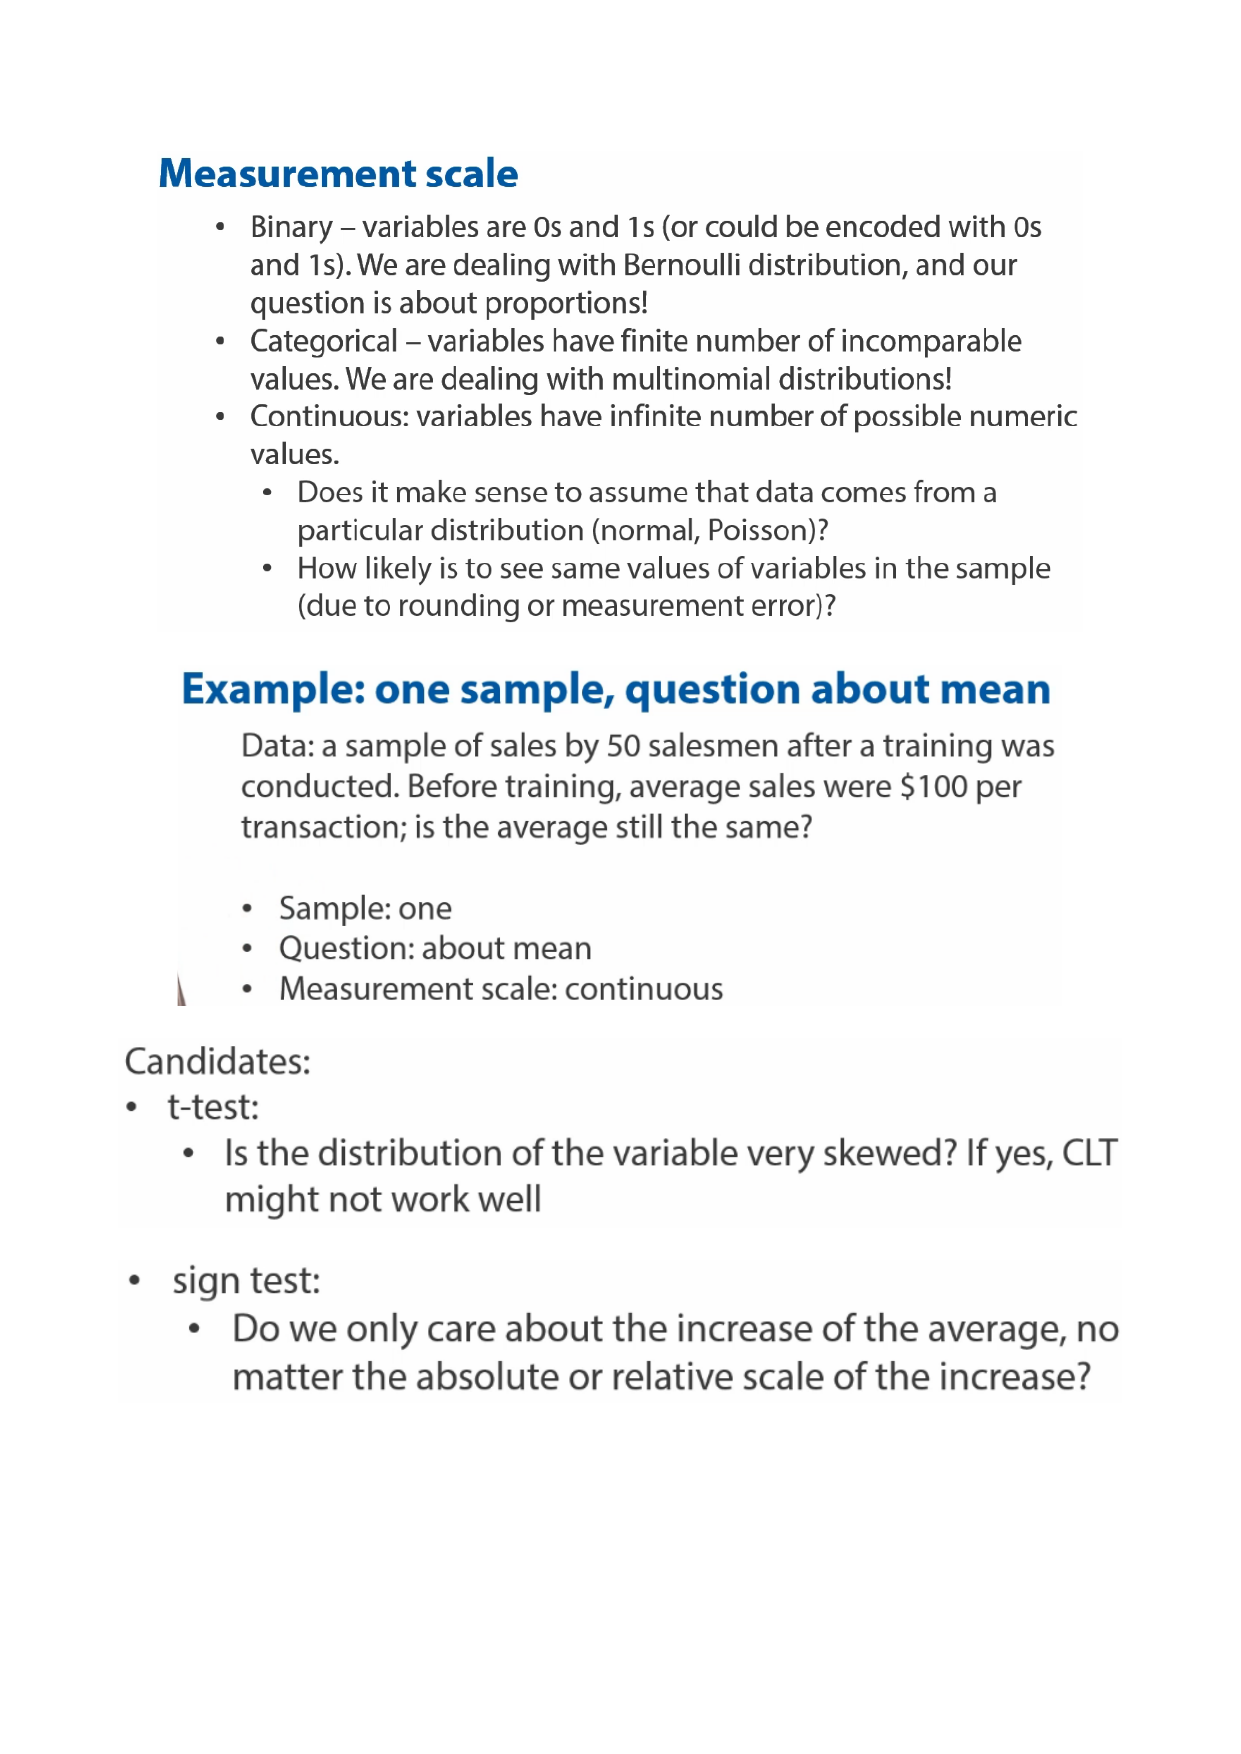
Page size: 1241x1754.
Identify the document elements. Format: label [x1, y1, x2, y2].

picture [157, 151, 1084, 632]
picture [118, 1038, 1123, 1228]
picture [118, 1260, 1123, 1403]
picture [177, 665, 1063, 1006]
